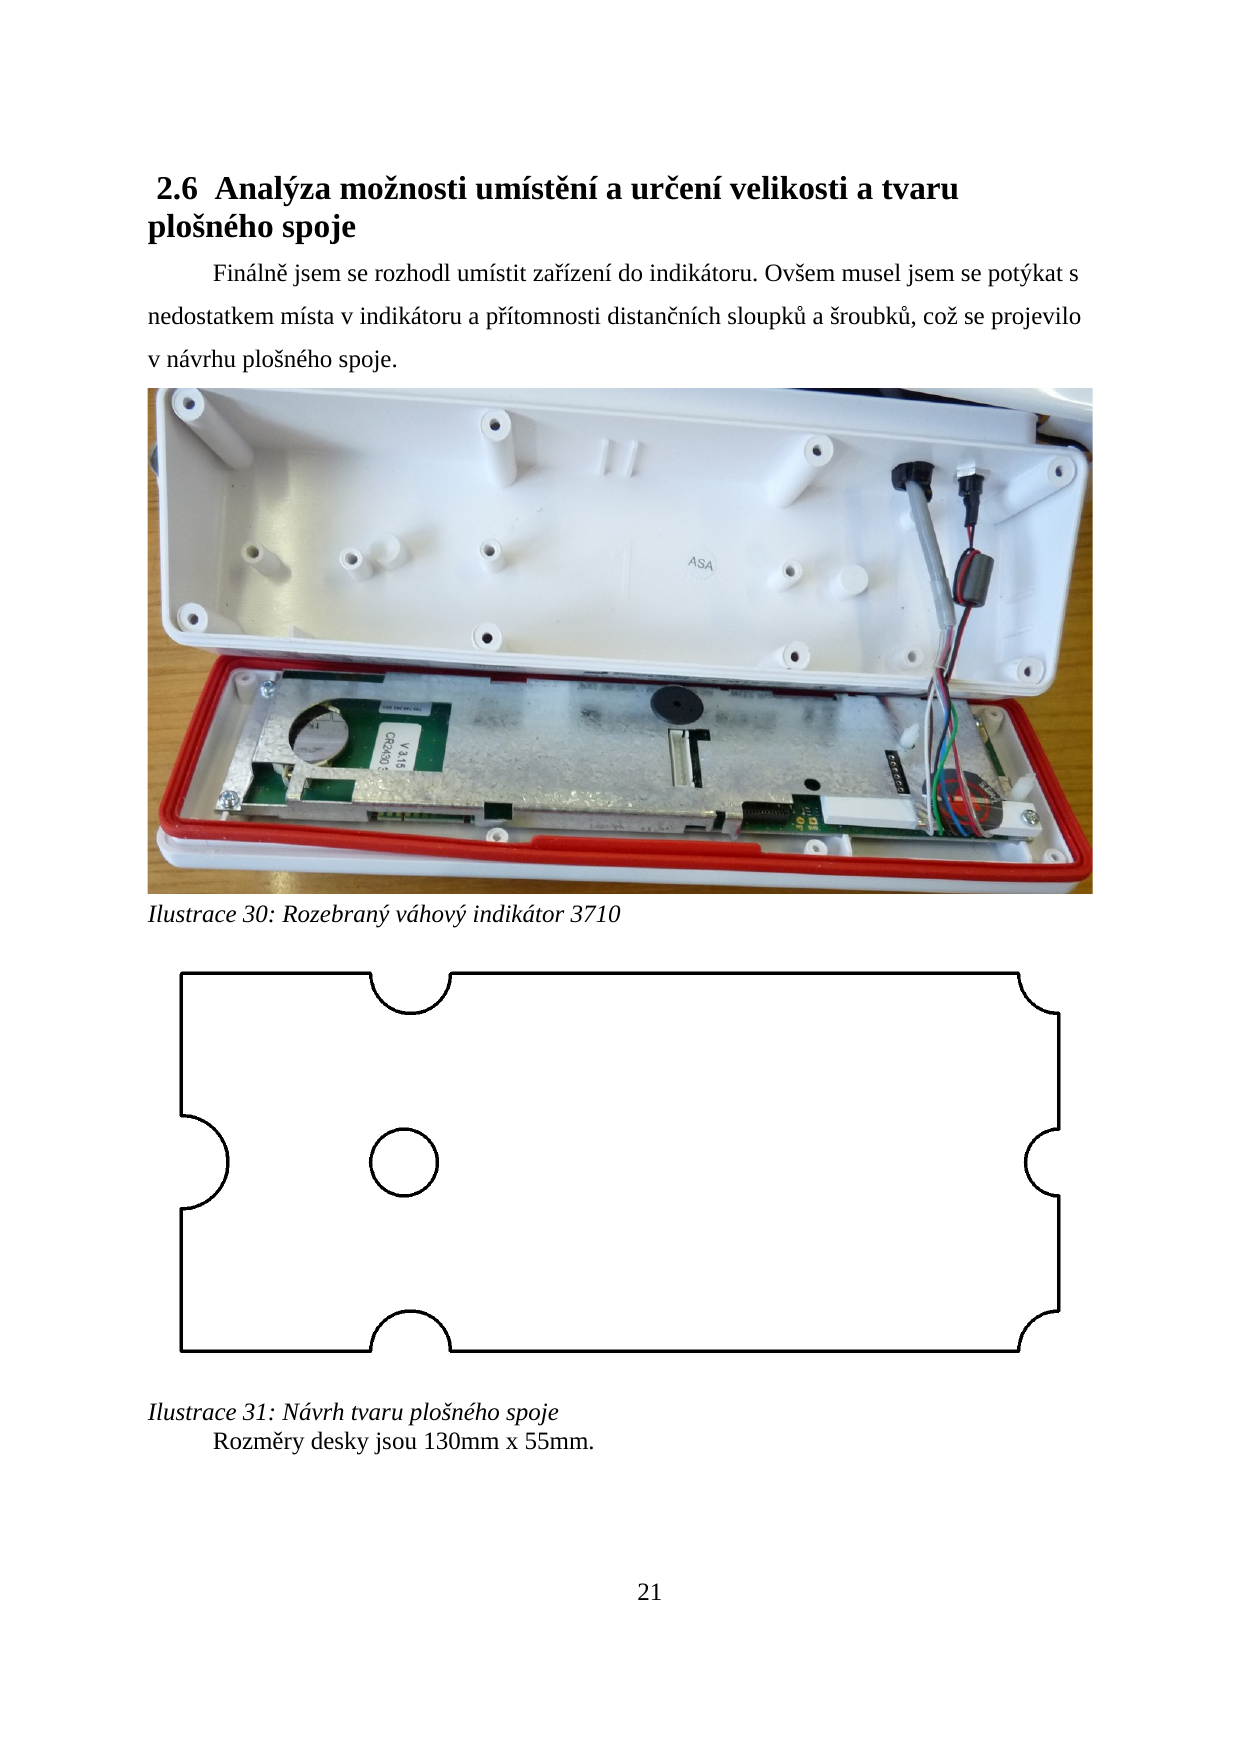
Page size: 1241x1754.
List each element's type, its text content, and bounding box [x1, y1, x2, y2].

picture [147, 388, 1093, 894]
picture [147, 953, 1093, 1392]
text [148, 941, 1093, 953]
subtitle Analýza možnosti umístění a určení velikosti a tvaru plošného spoje [148, 168, 1093, 245]
text Ilustrace 31: Návrh tvaru plošného spoje [148, 1392, 1093, 1426]
text Finálně jsem se rozhodl umístit zařízení do indikátoru. Ovšem musel jsem se potýkat s nedostatkem místa v indikátoru a přítomnosti distančních sloupků a šroubků, což se projevilo v návrhu plošného spoje. [148, 258, 1093, 373]
text Rozměry desky jsou 130mm x 55mm. [148, 1426, 1093, 1455]
text [148, 376, 1093, 388]
text [148, 928, 1093, 941]
text Ilustrace 30: Rozebraný váhový indikátor 3710 [148, 894, 1093, 928]
